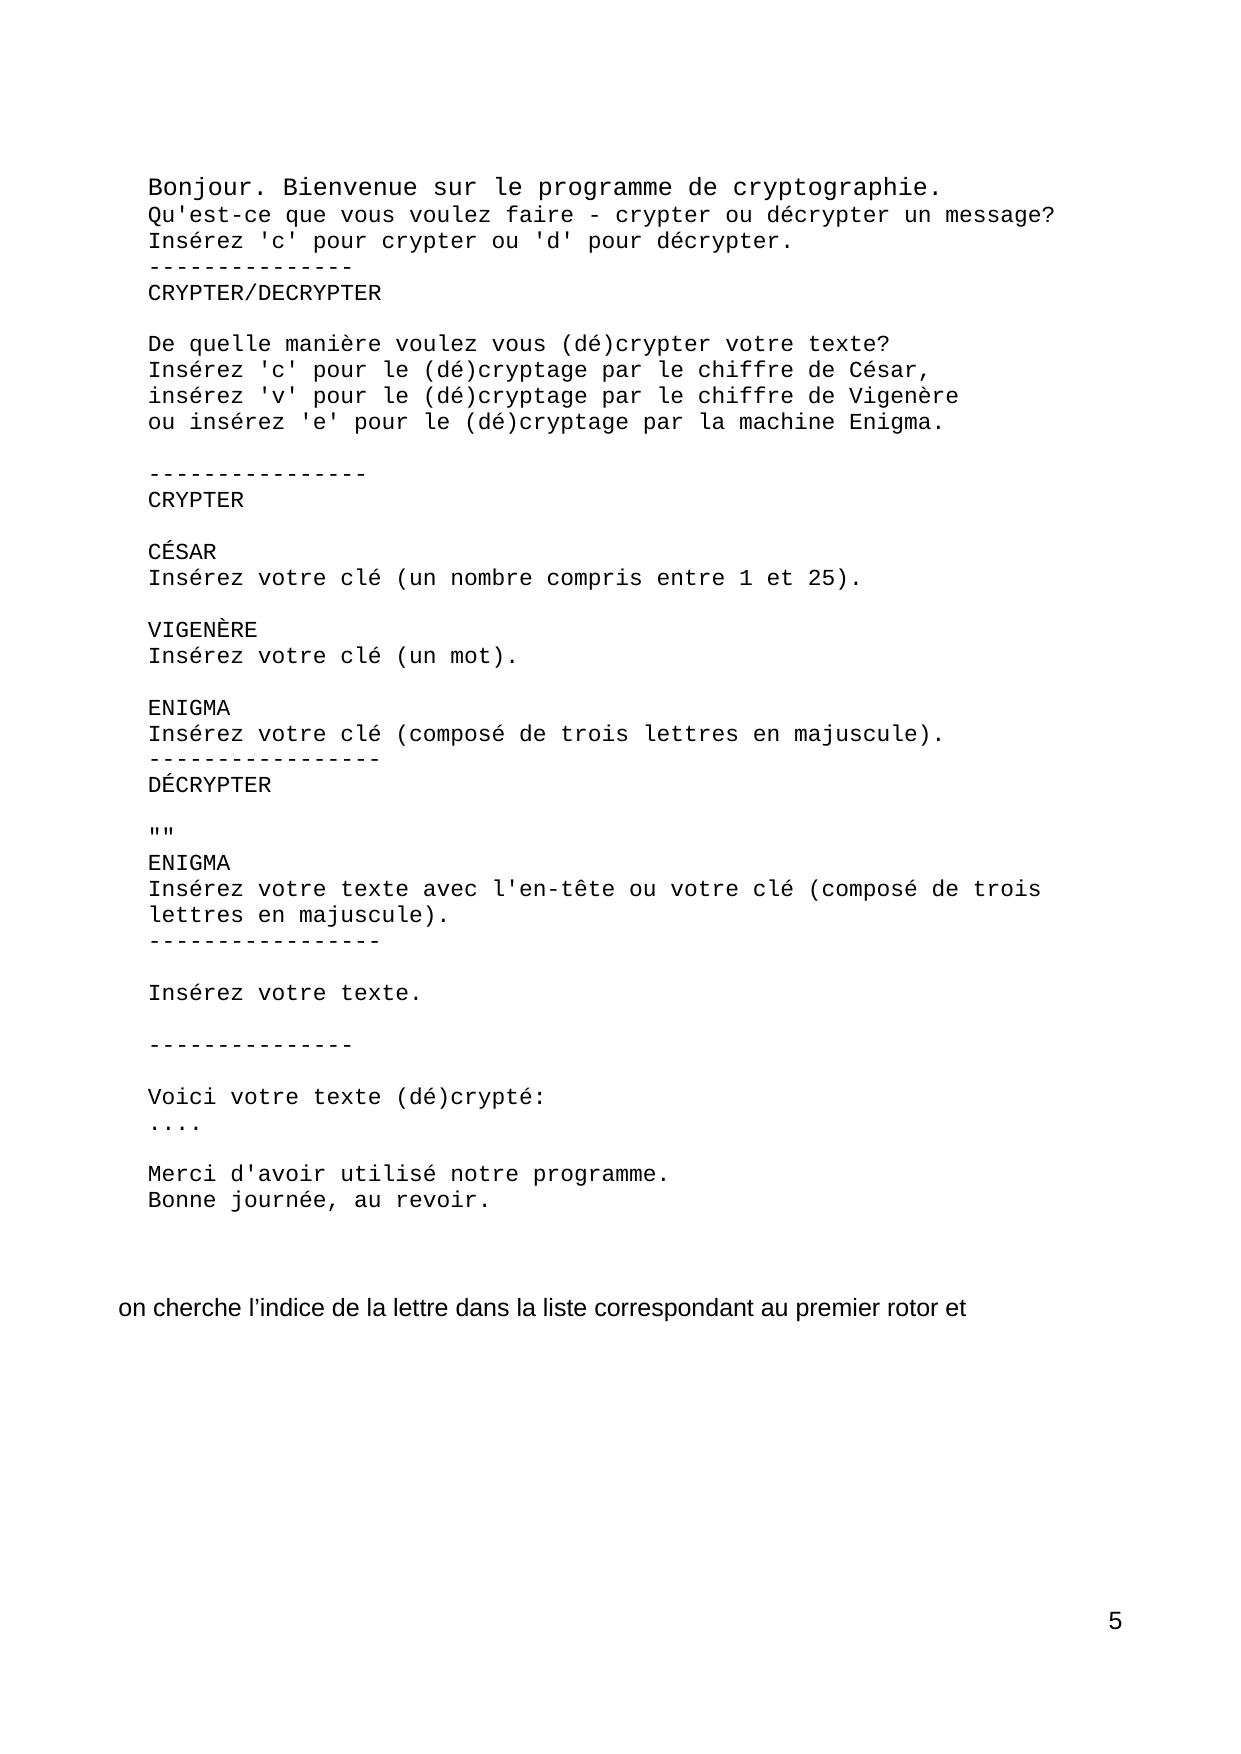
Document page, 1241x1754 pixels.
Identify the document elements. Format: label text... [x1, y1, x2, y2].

text Insérez votre clé (composé de trois lettres en majuscule). [148, 722, 1122, 748]
text VIGENÈRE [148, 618, 1122, 644]
text Insérez 'c' pour le (dé)cryptage par le chiffre de César, [148, 359, 1122, 385]
text CÉSAR [148, 540, 1122, 566]
text on cherche l’indice de la lettre dans la liste correspondant au premier rotor et [118, 1292, 1122, 1321]
text DÉCRYPTER [148, 774, 1122, 800]
text ENIGMA [148, 696, 1122, 722]
text .... [148, 1111, 1122, 1137]
text ---------------- [148, 462, 1122, 488]
text --------------- [148, 255, 1122, 281]
text Insérez votre texte. [148, 981, 1122, 1007]
text Insérez votre clé (un mot). [148, 644, 1122, 670]
text Qu'est-ce que vous voulez faire - crypter ou décrypter un message? [148, 203, 1122, 229]
text CRYPTER [148, 488, 1122, 514]
text ----------------- [148, 748, 1122, 774]
text Insérez votre texte avec l'en-tête ou votre clé (composé de trois lettres en majuscule). [148, 877, 1122, 929]
text insérez 'v' pour le (dé)cryptage par le chiffre de Vigenère [148, 385, 1122, 411]
text Bonjour. Bienvenue sur le programme de cryptographie. [148, 175, 1122, 203]
text Voici votre texte (dé)crypté: [148, 1085, 1122, 1111]
text Bonne journée, au revoir. [148, 1189, 1122, 1215]
text Insérez 'c' pour crypter ou 'd' pour décrypter. [148, 229, 1122, 255]
text "" [148, 826, 1122, 852]
text ou insérez 'e' pour le (dé)cryptage par la machine Enigma. [148, 411, 1122, 437]
text --------------- [148, 1033, 1122, 1059]
text De quelle manière voulez vous (dé)crypter votre texte? [148, 333, 1122, 359]
text CRYPTER/DECRYPTER [148, 281, 1122, 307]
text Insérez votre clé (un nombre compris entre 1 et 25). [148, 566, 1122, 592]
text ENIGMA [148, 852, 1122, 877]
text ----------------- [148, 929, 1122, 955]
text Merci d'avoir utilisé notre programme. [148, 1163, 1122, 1189]
